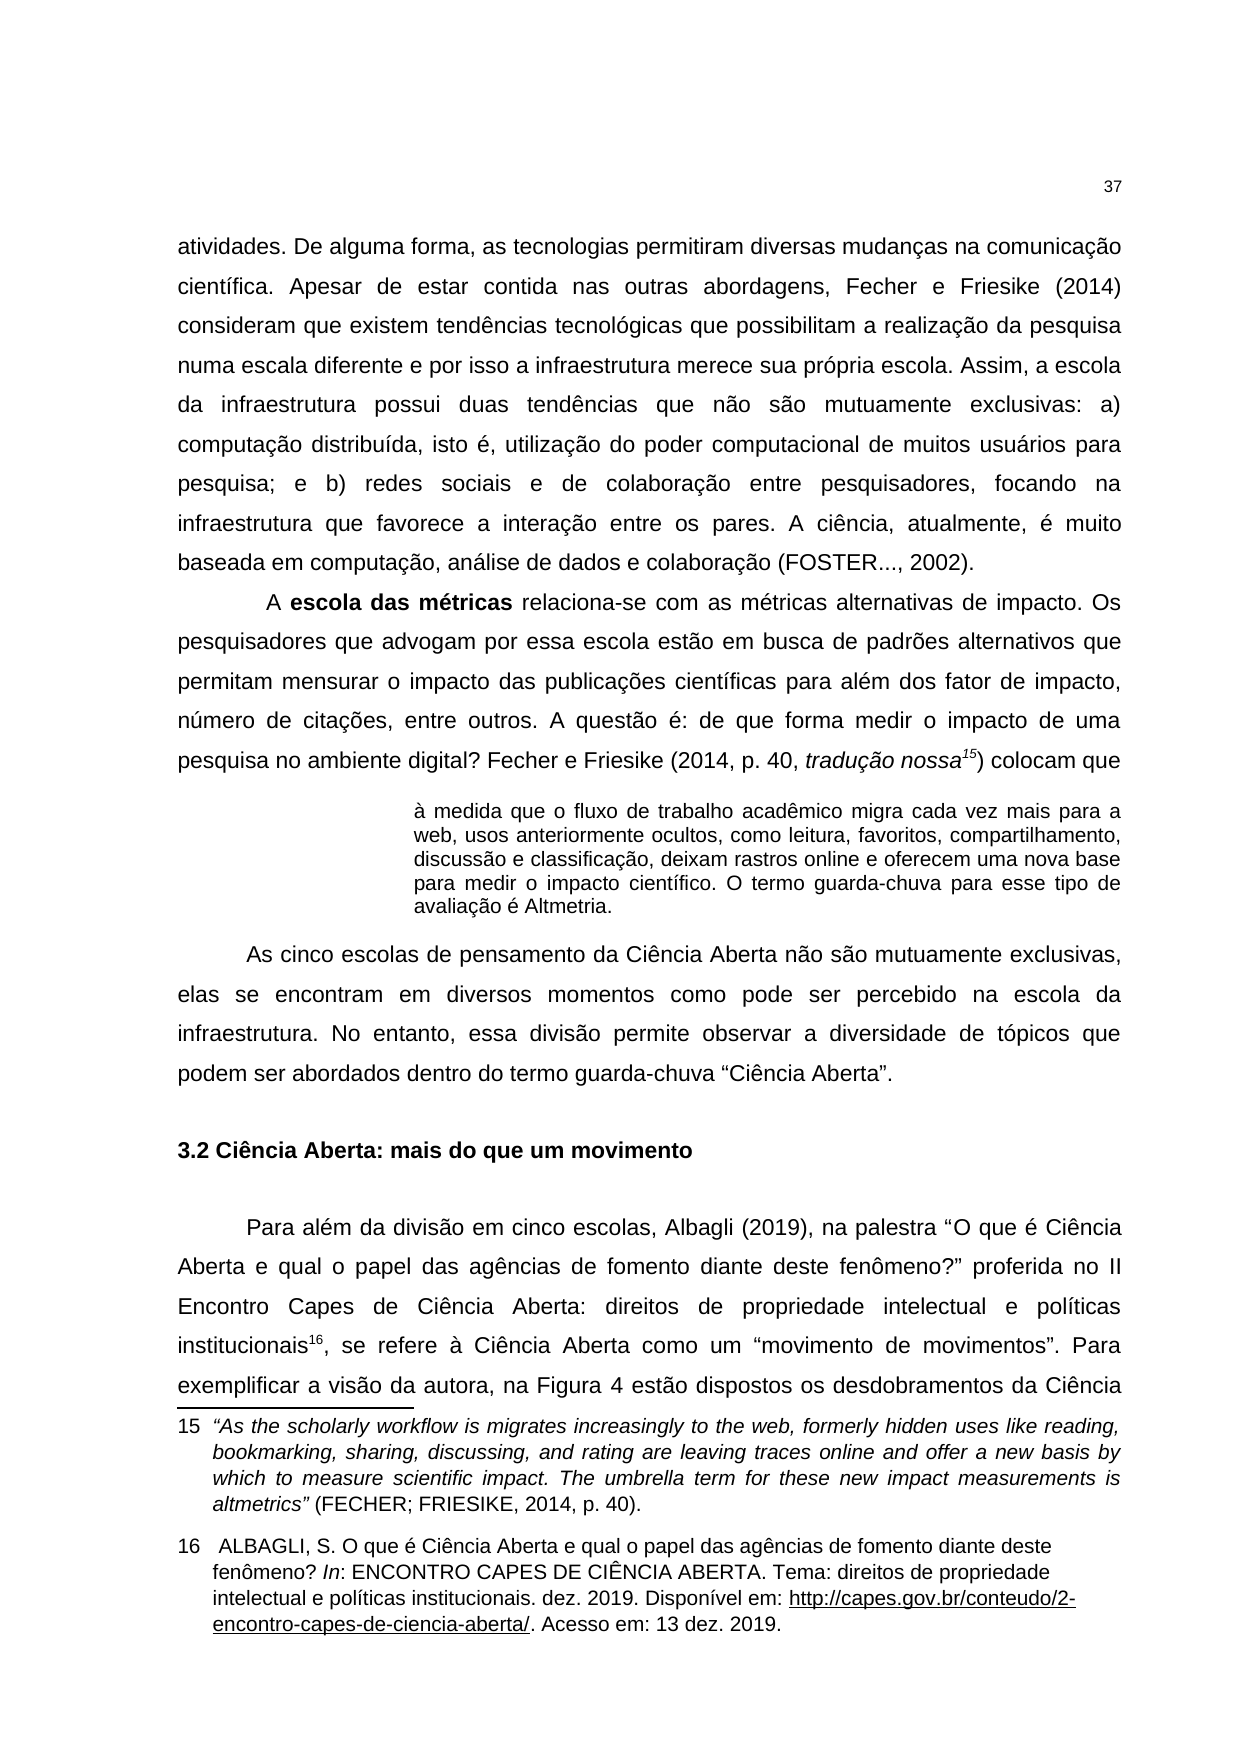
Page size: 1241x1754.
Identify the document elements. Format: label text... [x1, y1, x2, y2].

text Para além da divisão em cinco escolas, Albagli (2019), na palestra “O que é Ciência Aberta e qual o papel das agências de fomento diante deste fenômeno?” proferida no II Encontro Capes de Ciência Aberta: direitos de propriedade intelectual e políticas institucionais, se refere à Ciência Aberta como um “movimento de movimentos”. Para exemplificar a visão da autora, na Figura 4 estão dispostos os desdobramentos da Ciência [177, 1214, 1122, 1398]
text à medida que o fluxo de trabalho acadêmico migra cada vez mais para a web, usos anteriormente ocultos, como leitura, favoritos, compartilhamento, discussão e classificação, deixam rastros online e oferecem uma nova base para medir o impacto científico. O termo guarda-chuva para esse tipo de avaliação é Altmetria. [413, 798, 1122, 918]
text atividades. De alguma forma, as tecnologias permitiram diversas mudanças na comunicação científica. Apesar de estar contida nas outras abordagens, Fecher e Friesike (2014) consideram que existem tendências tecnológicas que possibilitam a realização da pesquisa numa escala diferente e por isso a infraestrutura merece sua própria escola. Assim, a escola da infraestrutura possui duas tendências que não são mutuamente exclusivas: a) computação distribuída, isto é, utilização do poder computacional de muitos usuários para pesquisa; e b) redes sociais e de colaboração entre pesquisadores, focando na infraestrutura que favorece a interação entre os pares. A ciência, atualmente, é muito baseada em computação, análise de dados e colaboração (FOSTER..., 2002). [177, 233, 1122, 576]
subtitle 3.2 Ciência Aberta: mais do que um movimento [177, 1137, 1122, 1163]
text As cinco escolas de pensamento da Ciência Aberta não são mutuamente exclusivas, elas se encontram em diversos momentos como pode ser percebido na escola da infraestrutura. No entanto, essa divisão permite observar a diversidade de tópicos que podem ser abordados dentro do termo guarda-chuva “Ciência Aberta”. [177, 941, 1122, 1086]
text A escola das métricas relaciona-se com as métricas alternativas de impacto. Os pesquisadores que advogam por essa escola estão em busca de padrões alternativos que permitam mensurar o impacto das publicações científicas para além dos fator de impacto, número de citações, entre outros. A questão é: de que forma medir o impacto de uma pesquisa no ambiente digital? Fecher e Friesike (2014, p. 40, tradução nossa) colocam que [177, 589, 1122, 773]
text ALBAGLI, S. O que é Ciência Aberta e qual o papel das agências de fomento diante deste fenômeno? In: ENCONTRO CAPES DE CIÊNCIA ABERTA. Tema: direitos de propriedade intelectual e políticas institucionais. dez. 2019. Disponível em: http://capes.gov.br/conteudo/2-encontro-capes-de-ciencia-aberta/. Acesso em: 13 dez. 2019. [177, 1534, 1122, 1636]
text “As the scholarly workflow is migrates increasingly to the web, formerly hidden uses like reading, bookmarking, sharing, discussing, and rating are leaving traces online and offer a new basis by which to measure scientific impact. The umbrella term for these new impact measurements is altmetrics” (FECHER; FRIESIKE, 2014, p. 40). [177, 1414, 1122, 1516]
